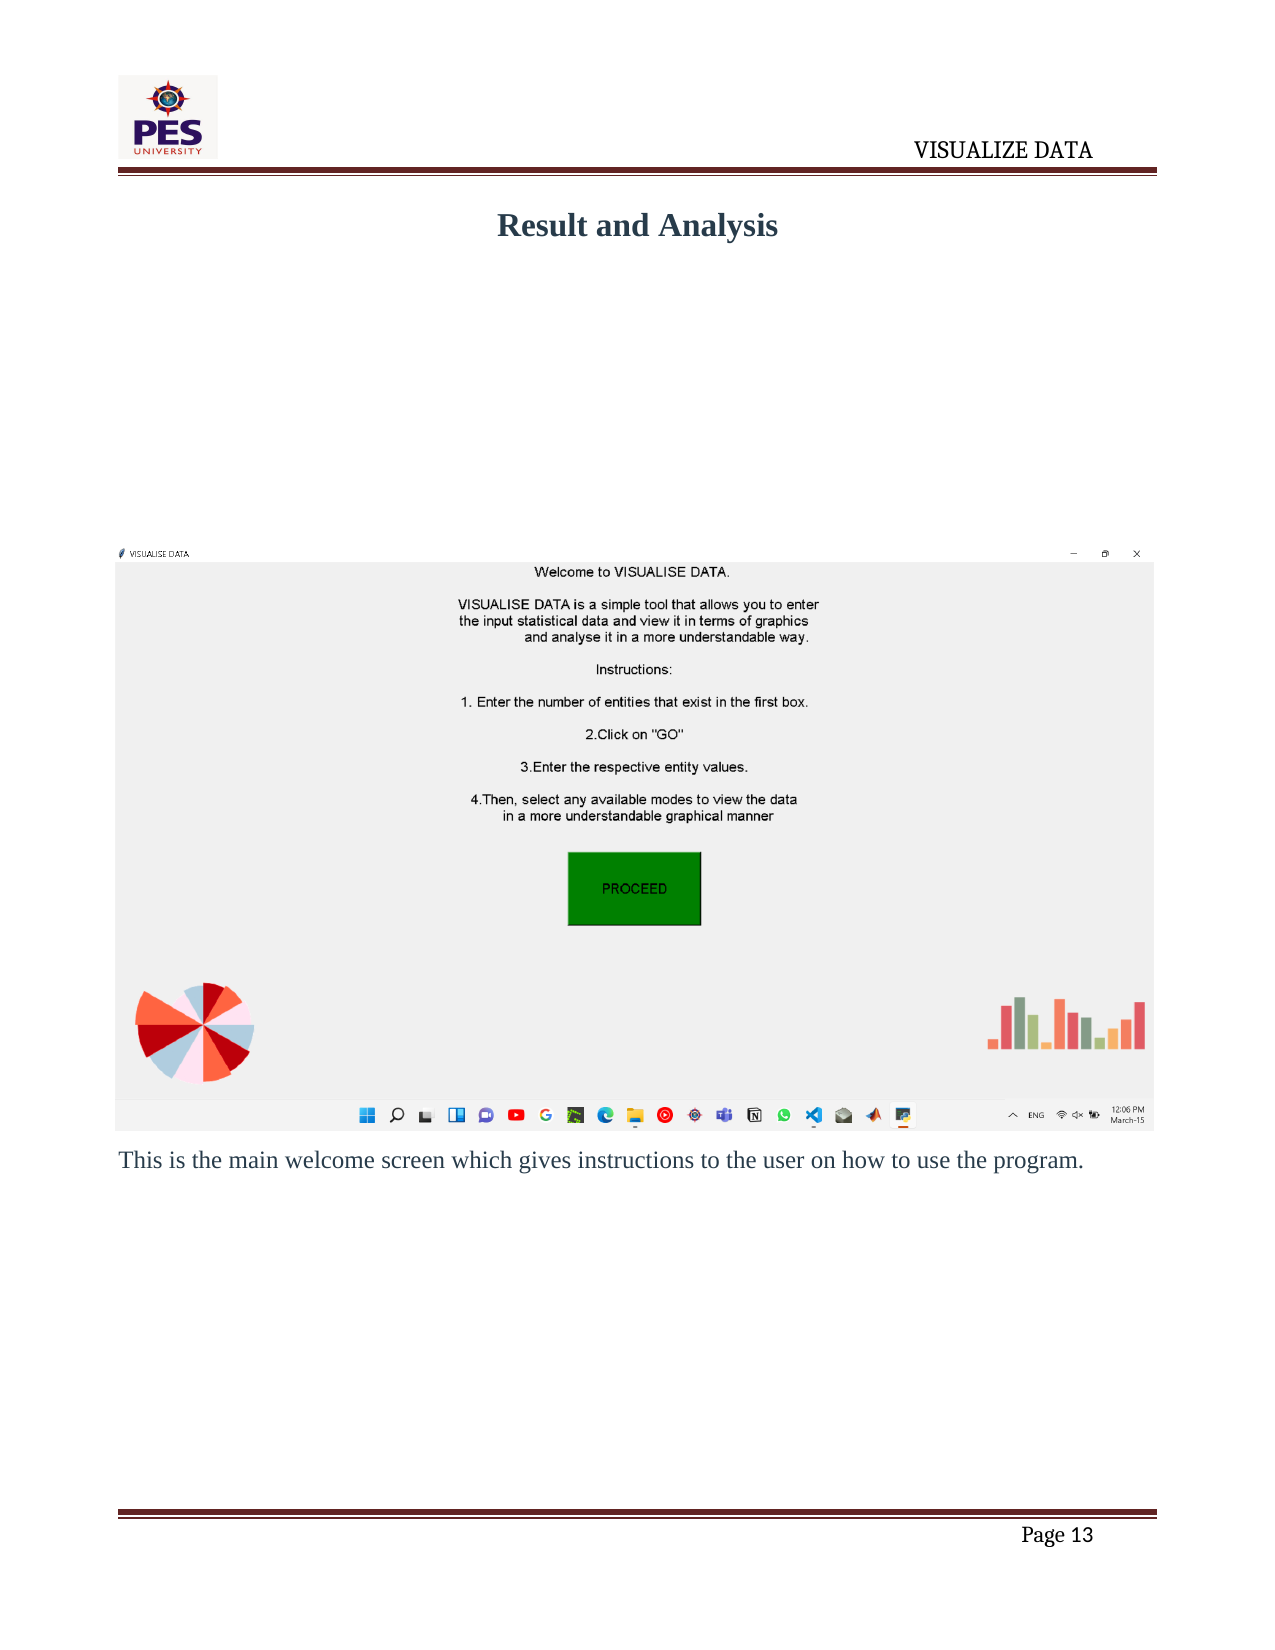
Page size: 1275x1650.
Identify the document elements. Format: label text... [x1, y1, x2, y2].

picture [115, 546, 1154, 1131]
picture [118, 75, 218, 159]
text This is the main welcome screen which gives instructions to the user on how to use the program. [118, 554, 1157, 1174]
text Result and Analysis [118, 205, 1157, 243]
